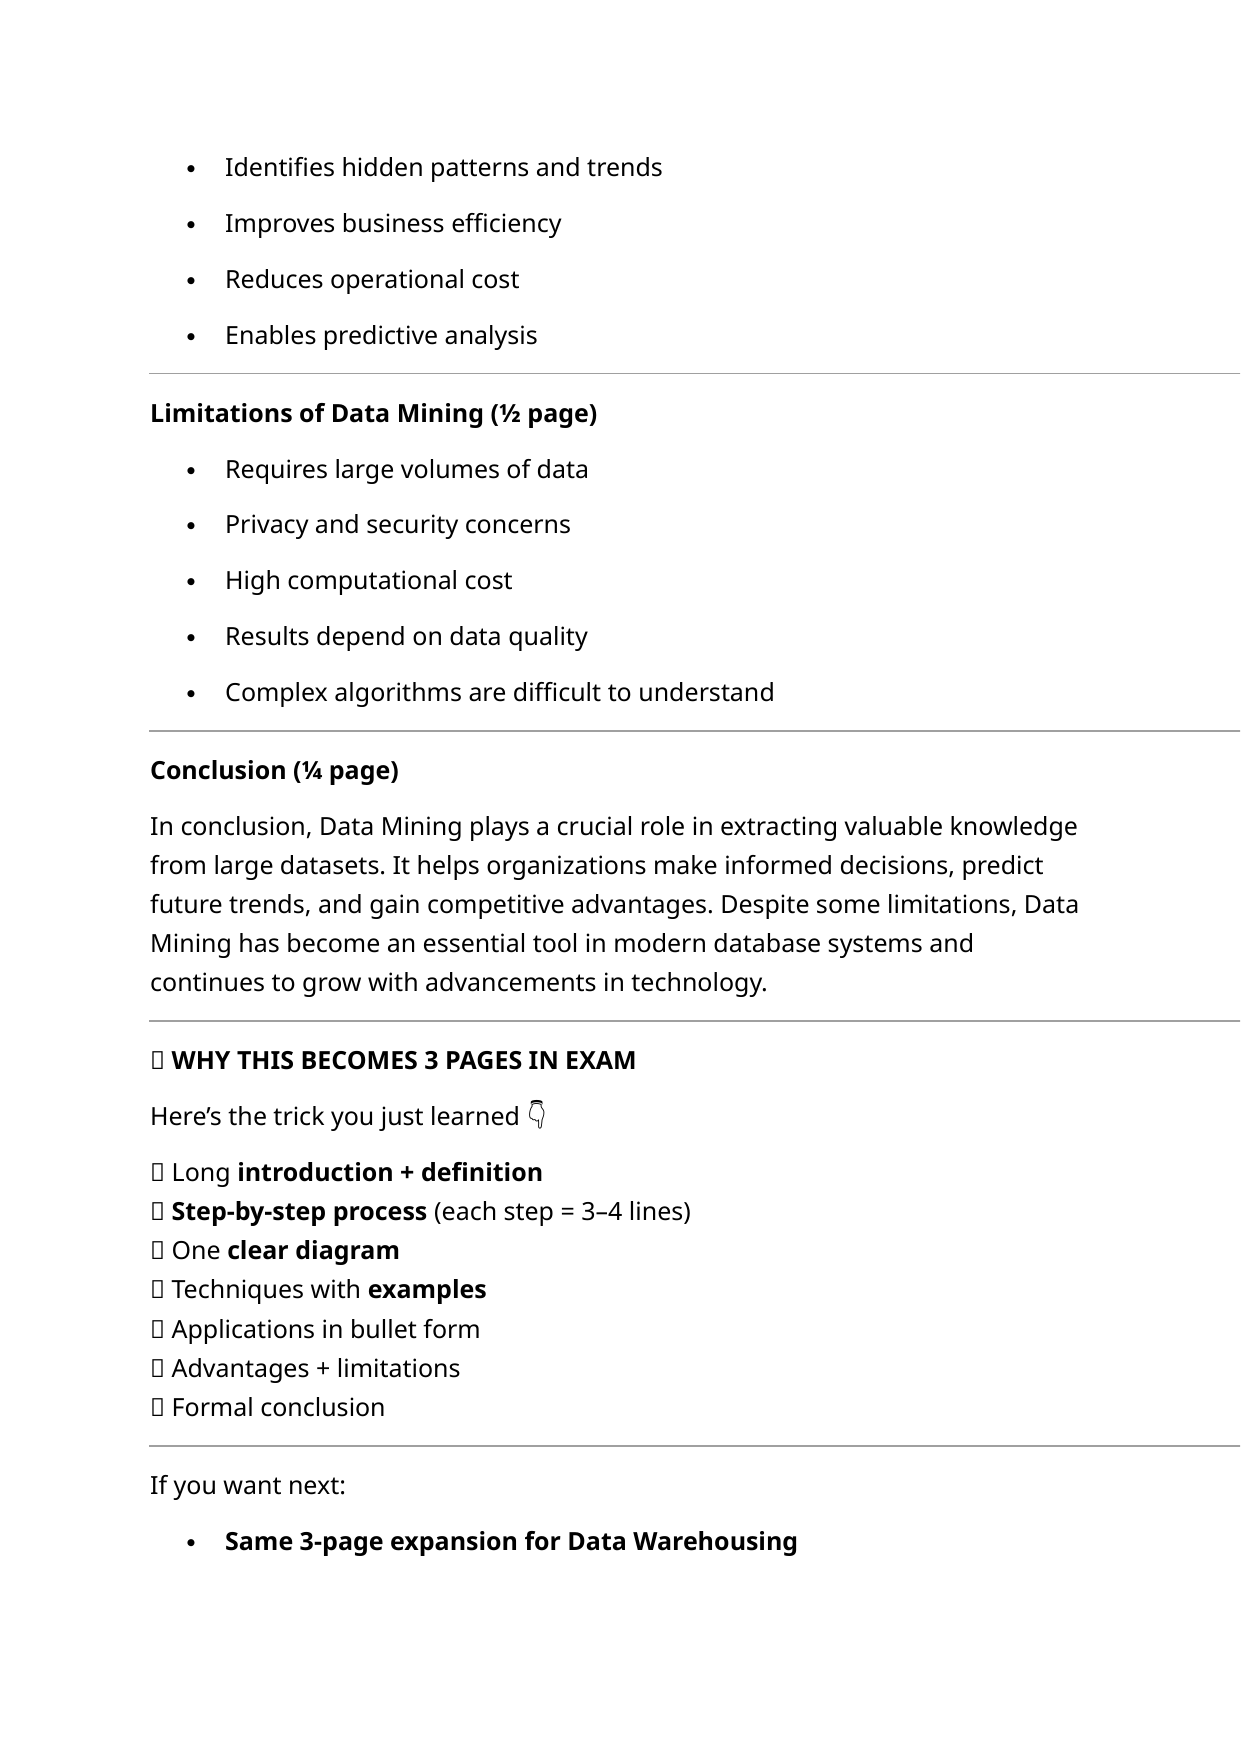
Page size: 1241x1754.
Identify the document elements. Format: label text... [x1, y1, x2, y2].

text Conclusion (¼ page) [150, 752, 1090, 787]
list High computational cost [187, 563, 1090, 597]
list Identifies hidden patterns and trends [187, 150, 1090, 184]
text If you want next: [150, 1467, 1090, 1502]
list Same 3-page expansion for Data Warehousing [187, 1523, 1090, 1557]
text ✅ Long introduction + definition ✅ Step-by-step process (each step = 3–4 lines) ✅ One clear diagram ✅ Techniques with examples ✅ Applications in bullet form ✅ Advantages + limitations ✅ Formal conclusion [150, 1154, 1090, 1424]
text Limitations of Data Mining (½ page) [150, 395, 1090, 429]
text In conclusion, Data Mining plays a crucial role in extracting valuable knowledge from large datasets. It helps organizations make informed decisions, predict future trends, and gain competitive advantages. Despite some limitations, Data Mining has become an essential tool in modern database systems and continues to grow with advancements in technology. [150, 808, 1090, 999]
text 🧠 WHY THIS BECOMES 3 PAGES IN EXAM [150, 1043, 1090, 1077]
list Complex algorithms are difficult to understand [187, 674, 1090, 709]
list Improves business efficiency [187, 206, 1090, 240]
list Enables predictive analysis [187, 317, 1090, 352]
text Here’s the trick you just learned 👇 [150, 1099, 1090, 1133]
list Reduces operational cost [187, 262, 1090, 296]
list Results depend on data quality [187, 619, 1090, 653]
list Requires large volumes of data [187, 451, 1090, 485]
list Privacy and security concerns [187, 507, 1090, 541]
